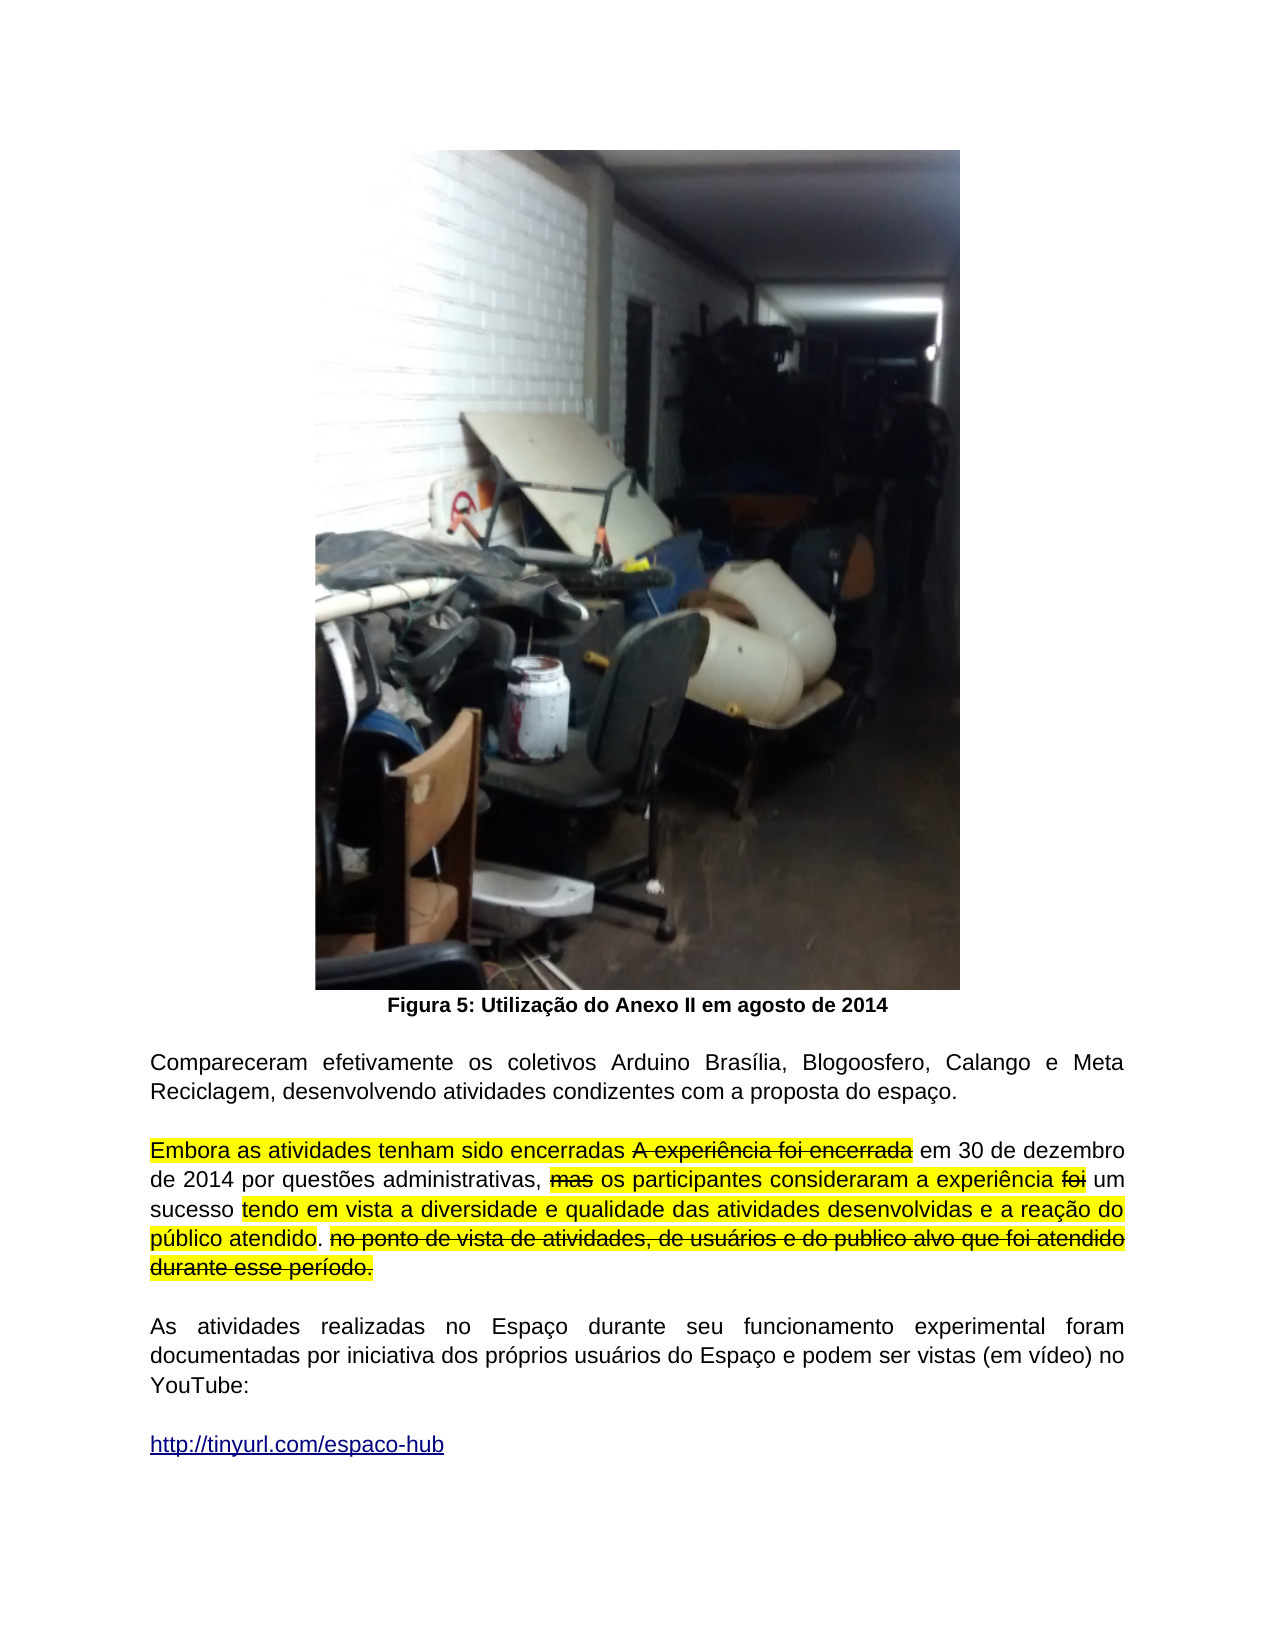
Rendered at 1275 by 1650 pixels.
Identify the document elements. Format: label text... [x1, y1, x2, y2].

text Embora as atividades tenham sido encerradas A experiência foi encerrada em 30 de dezembro de 2014 por questões administrativas, mas os participantes consideraram a experiência foi um sucesso tendo em vista a diversidade e qualidade das atividades desenvolvidas e a reação do público atendido. no ponto de vista de atividades, de usuários e do publico alvo que foi atendido durante esse período. [150, 1138, 1125, 1281]
text http://tinyurl.com/espaco-hub [150, 1431, 1125, 1457]
picture [315, 150, 960, 990]
text Figura 5: Utilização do Anexo II em agosto de 2014 [150, 993, 1125, 1017]
text As atividades realizadas no Espaço durante seu funcionamento experimental foram documentadas por iniciativa dos próprios usuários do Espaço e podem ser vistas (em vídeo) no YouTube: [150, 1314, 1125, 1398]
text Compareceram efetivamente os coletivos Arduino Brasília, Blogoosfero, Calango e Meta Reciclagem, desenvolvendo atividades condizentes com a proposta do espaço. [150, 1049, 1125, 1104]
